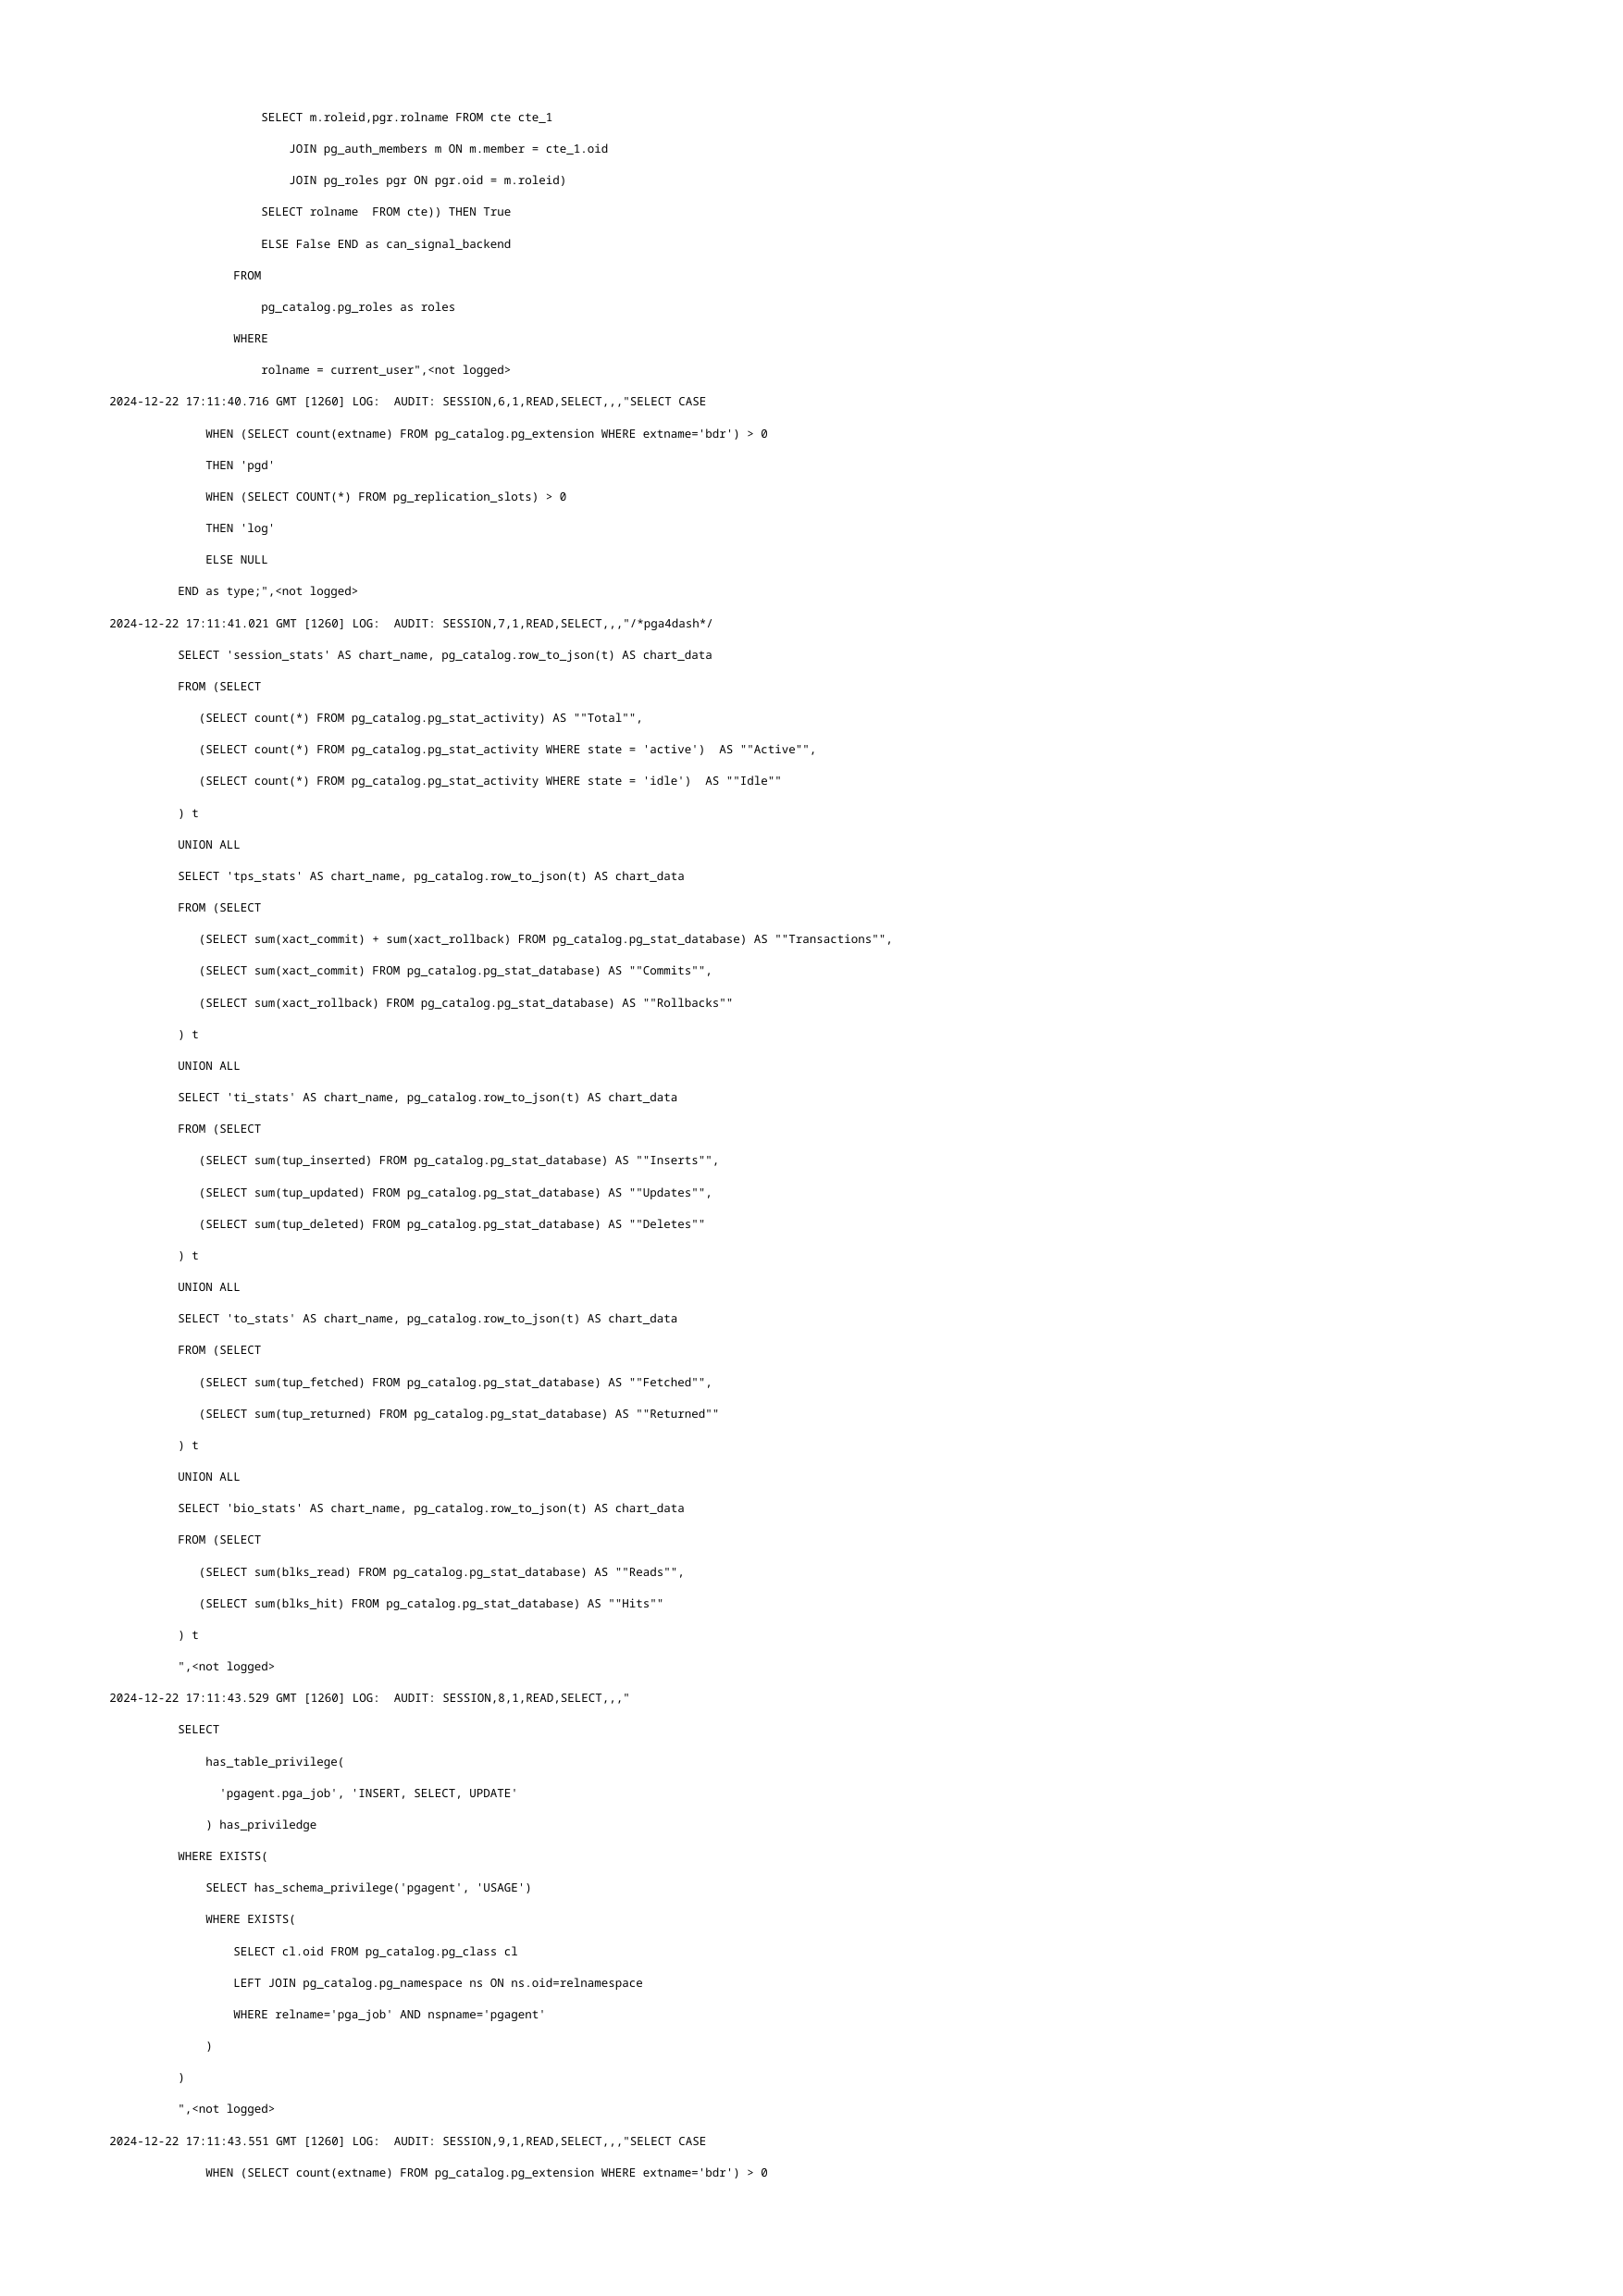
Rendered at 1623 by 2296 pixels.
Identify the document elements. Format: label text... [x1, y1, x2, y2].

text (SELECT sum(blks_read) FROM pg_catalog.pg_stat_database) AS ""Reads"", [109, 1564, 1514, 1580]
text ) t [109, 1247, 1514, 1263]
text WHEN (SELECT count(extname) FROM pg_catalog.pg_extension WHERE extname='bdr') > 0 [109, 2165, 1514, 2180]
text (SELECT sum(tup_inserted) FROM pg_catalog.pg_stat_database) AS ""Inserts"", [109, 1153, 1514, 1169]
text ELSE False END as can_signal_backend [109, 236, 1514, 252]
text ) t [109, 1437, 1514, 1453]
text FROM (SELECT [109, 1121, 1514, 1136]
text SELECT [109, 1722, 1514, 1738]
text rolname = current_user",<not logged> [109, 362, 1514, 378]
text (SELECT sum(xact_commit) FROM pg_catalog.pg_stat_database) AS ""Commits"", [109, 963, 1514, 979]
text END as type;",<not logged> [109, 584, 1514, 600]
text FROM (SELECT [109, 678, 1514, 694]
text UNION ALL [109, 1279, 1514, 1295]
text 2024-12-22 17:11:43.529 GMT [1260] LOG: AUDIT: SESSION,8,1,READ,SELECT,,," [109, 1690, 1514, 1706]
text 2024-12-22 17:11:40.716 GMT [1260] LOG: AUDIT: SESSION,6,1,READ,SELECT,,,"SELECT CASE [109, 394, 1514, 410]
text SELECT 'session_stats' AS chart_name, pg_catalog.row_to_json(t) AS chart_data [109, 647, 1514, 663]
text (SELECT sum(xact_rollback) FROM pg_catalog.pg_stat_database) AS ""Rollbacks"" [109, 995, 1514, 1011]
text ",<not logged> [109, 1658, 1514, 1674]
text WHEN (SELECT count(extname) FROM pg_catalog.pg_extension WHERE extname='bdr') > 0 [109, 426, 1514, 441]
text FROM (SELECT [109, 1533, 1514, 1548]
text ELSE NULL [109, 552, 1514, 567]
text 'pgagent.pga_job', 'INSERT, SELECT, UPDATE' [109, 1785, 1514, 1801]
text SELECT m.roleid,pgr.rolname FROM cte cte_1 [109, 109, 1514, 125]
text ) has_priviledge [109, 1817, 1514, 1832]
text ) t [109, 1026, 1514, 1042]
text pg_catalog.pg_roles as roles [109, 299, 1514, 315]
text SELECT 'bio_stats' AS chart_name, pg_catalog.row_to_json(t) AS chart_data [109, 1500, 1514, 1516]
text WHERE relname='pga_job' AND nspname='pgagent' [109, 2006, 1514, 2022]
text ) t [109, 1627, 1514, 1643]
text ",<not logged> [109, 2102, 1514, 2117]
text WHERE [109, 330, 1514, 346]
text SELECT 'ti_stats' AS chart_name, pg_catalog.row_to_json(t) AS chart_data [109, 1089, 1514, 1105]
text ) [109, 2069, 1514, 2085]
text SELECT rolname FROM cte)) THEN True [109, 205, 1514, 220]
text FROM [109, 267, 1514, 283]
text 2024-12-22 17:11:41.021 GMT [1260] LOG: AUDIT: SESSION,7,1,READ,SELECT,,,"/*pga4dash*/ [109, 615, 1514, 631]
text UNION ALL [109, 837, 1514, 852]
text (SELECT sum(xact_commit) + sum(xact_rollback) FROM pg_catalog.pg_stat_database) AS ""Transactions"", [109, 931, 1514, 947]
text (SELECT sum(tup_returned) FROM pg_catalog.pg_stat_database) AS ""Returned"" [109, 1406, 1514, 1421]
text has_table_privilege( [109, 1754, 1514, 1769]
text (SELECT sum(blks_hit) FROM pg_catalog.pg_stat_database) AS ""Hits"" [109, 1595, 1514, 1611]
text ) t [109, 805, 1514, 821]
text SELECT has_schema_privilege('pgagent', 'USAGE') [109, 1880, 1514, 1895]
text JOIN pg_auth_members m ON m.member = cte_1.oid [109, 141, 1514, 156]
text LEFT JOIN pg_catalog.pg_namespace ns ON ns.oid=relnamespace [109, 1975, 1514, 1991]
text FROM (SELECT [109, 900, 1514, 915]
text UNION ALL [109, 1469, 1514, 1484]
text (SELECT sum(tup_fetched) FROM pg_catalog.pg_stat_database) AS ""Fetched"", [109, 1374, 1514, 1390]
text JOIN pg_roles pgr ON pgr.oid = m.roleid) [109, 172, 1514, 188]
text (SELECT count(*) FROM pg_catalog.pg_stat_activity WHERE state = 'active') AS ""Active"", [109, 741, 1514, 757]
text THEN 'pgd' [109, 457, 1514, 473]
text FROM (SELECT [109, 1343, 1514, 1359]
text SELECT 'tps_stats' AS chart_name, pg_catalog.row_to_json(t) AS chart_data [109, 868, 1514, 884]
text (SELECT sum(tup_deleted) FROM pg_catalog.pg_stat_database) AS ""Deletes"" [109, 1216, 1514, 1232]
text WHERE EXISTS( [109, 1912, 1514, 1928]
text (SELECT sum(tup_updated) FROM pg_catalog.pg_stat_database) AS ""Updates"", [109, 1185, 1514, 1200]
text SELECT 'to_stats' AS chart_name, pg_catalog.row_to_json(t) AS chart_data [109, 1310, 1514, 1326]
text WHEN (SELECT COUNT(*) FROM pg_replication_slots) > 0 [109, 489, 1514, 504]
text (SELECT count(*) FROM pg_catalog.pg_stat_activity WHERE state = 'idle') AS ""Idle"" [109, 774, 1514, 789]
text WHERE EXISTS( [109, 1848, 1514, 1864]
text UNION ALL [109, 1058, 1514, 1074]
text THEN 'log' [109, 520, 1514, 536]
text (SELECT count(*) FROM pg_catalog.pg_stat_activity) AS ""Total"", [109, 710, 1514, 726]
text 2024-12-22 17:11:43.551 GMT [1260] LOG: AUDIT: SESSION,9,1,READ,SELECT,,,"SELECT CASE [109, 2133, 1514, 2149]
text SELECT cl.oid FROM pg_catalog.pg_class cl [109, 1943, 1514, 1959]
text ) [109, 2038, 1514, 2054]
